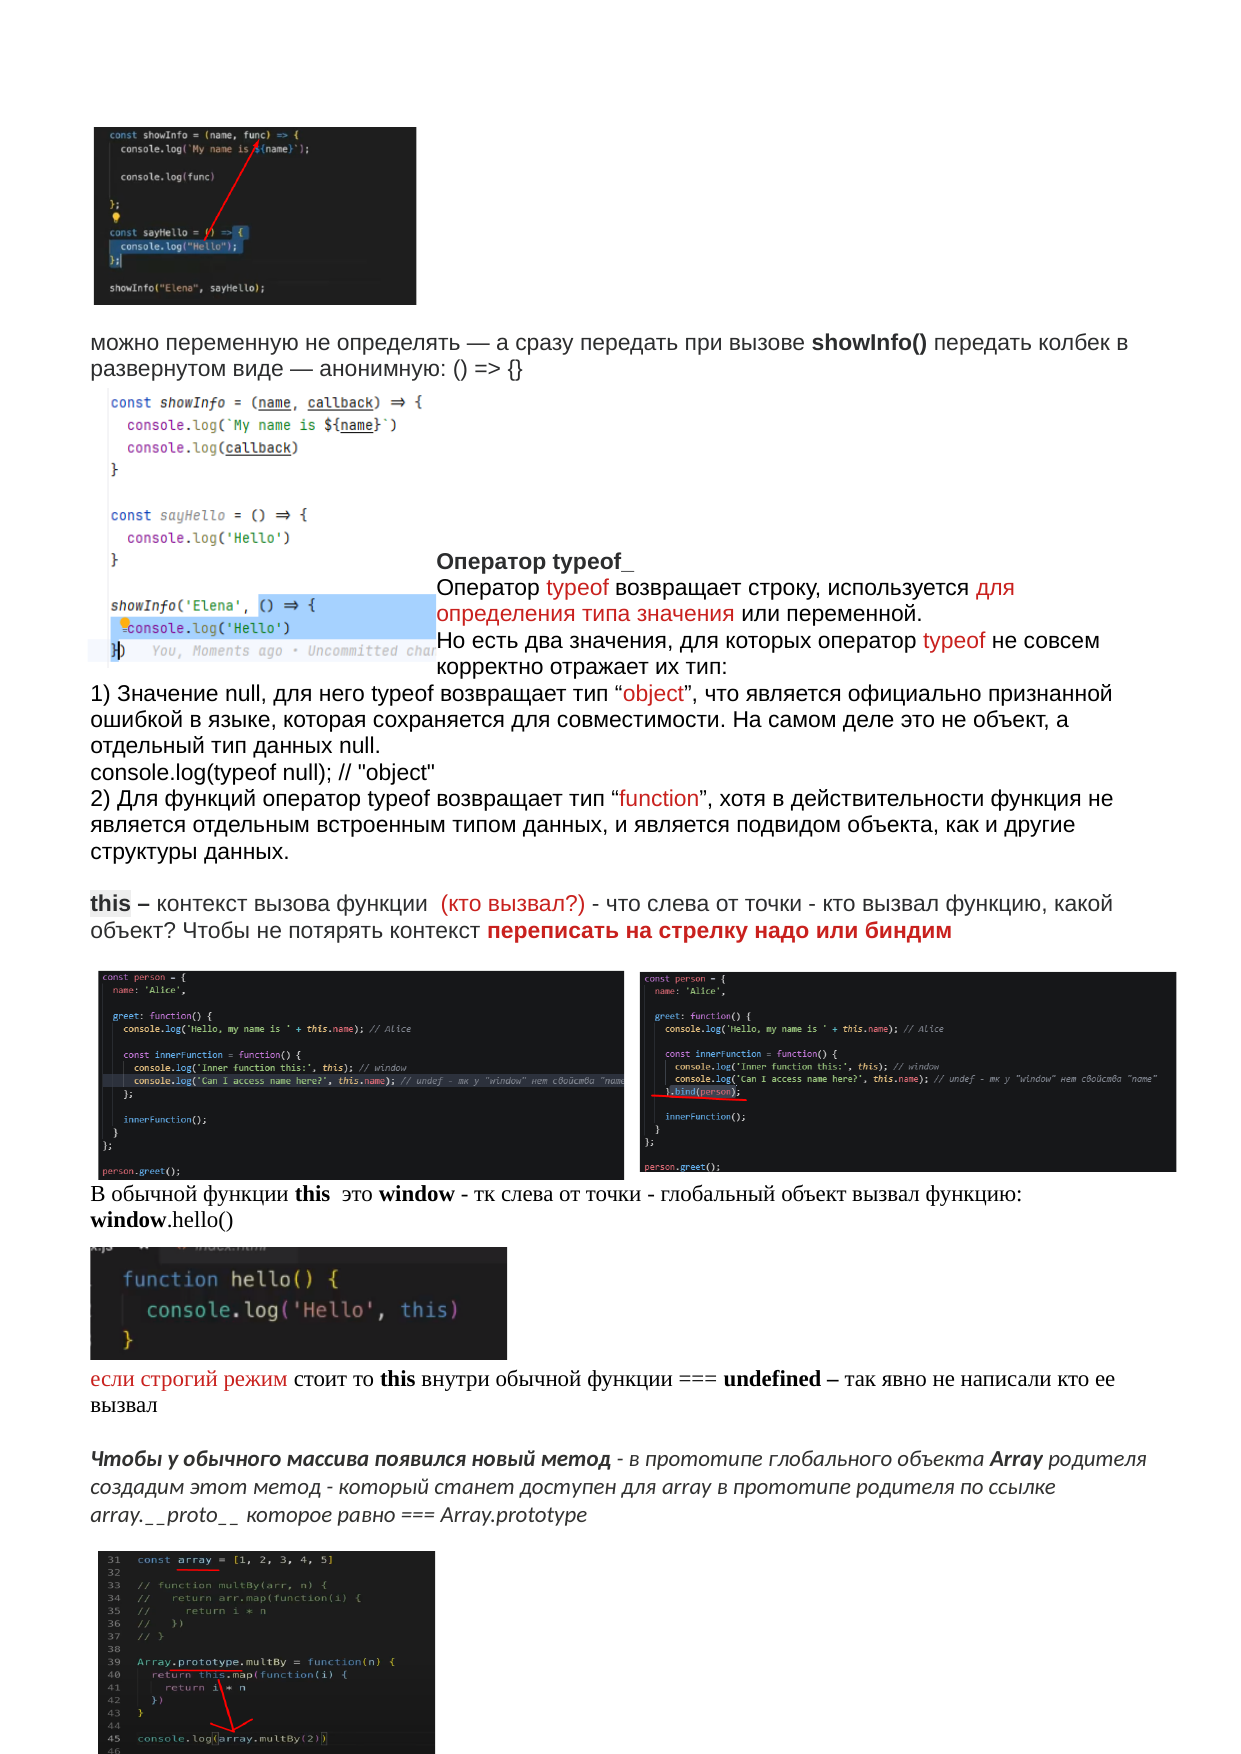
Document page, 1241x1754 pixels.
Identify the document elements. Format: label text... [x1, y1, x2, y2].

picture [90, 1247, 508, 1360]
text В обычной функции this это window - тк слева от точки - глобальный объект вызвал функцию: window.hello() [90, 1180, 1150, 1233]
text this – контекст вызова функции (кто вызвал?) - что слева от точки - кто вызвал функцию, какой объект? Чтобы не потярять контекст переписать на стрелку надо или биндим [90, 890, 1150, 943]
text Оператор typeof_ [437, 548, 1150, 574]
text Чтобы у обычного массива появился новый метод - в прототипе глобального объекта Array родителя создадим этот метод - который станет доступен для array в прототипе родителя по ссылке array.__proto__ которое равно === Array.prototype [90, 1444, 1150, 1528]
picture [639, 968, 1177, 1172]
text если строгий режим стоит то this внутри обычной функции === undefined – так явно не написали кто ее вызвал [90, 1365, 1150, 1417]
picture [93, 127, 417, 305]
text Оператор typeof возвращает строку, используется для определения типа значения или переменной. Но есть два значения, для которых оператор typeof не совсем корректно отражает их тип: 1) Значение null, для него typeof возвращает тип “object”, что является официально признанной ошибкой в языке, которая сохраняется для совместимости. На самом деле это не объект, а отдельный тип данных null. console.log(typeof null); // "object" 2) Для функций оператор typeof возвращает тип “function”, хотя в действительности функция не является отдельным встроенным типом данных, и является подвидом объекта, как и другие структуры данных. [90, 574, 1150, 864]
picture [87, 388, 437, 668]
text можно переменную не определять — а сразу передать при вызове showInfo() передать колбек в развернутом виде — анонимную: () => {} [90, 329, 1150, 382]
picture [98, 969, 625, 1180]
picture [98, 1551, 435, 1754]
